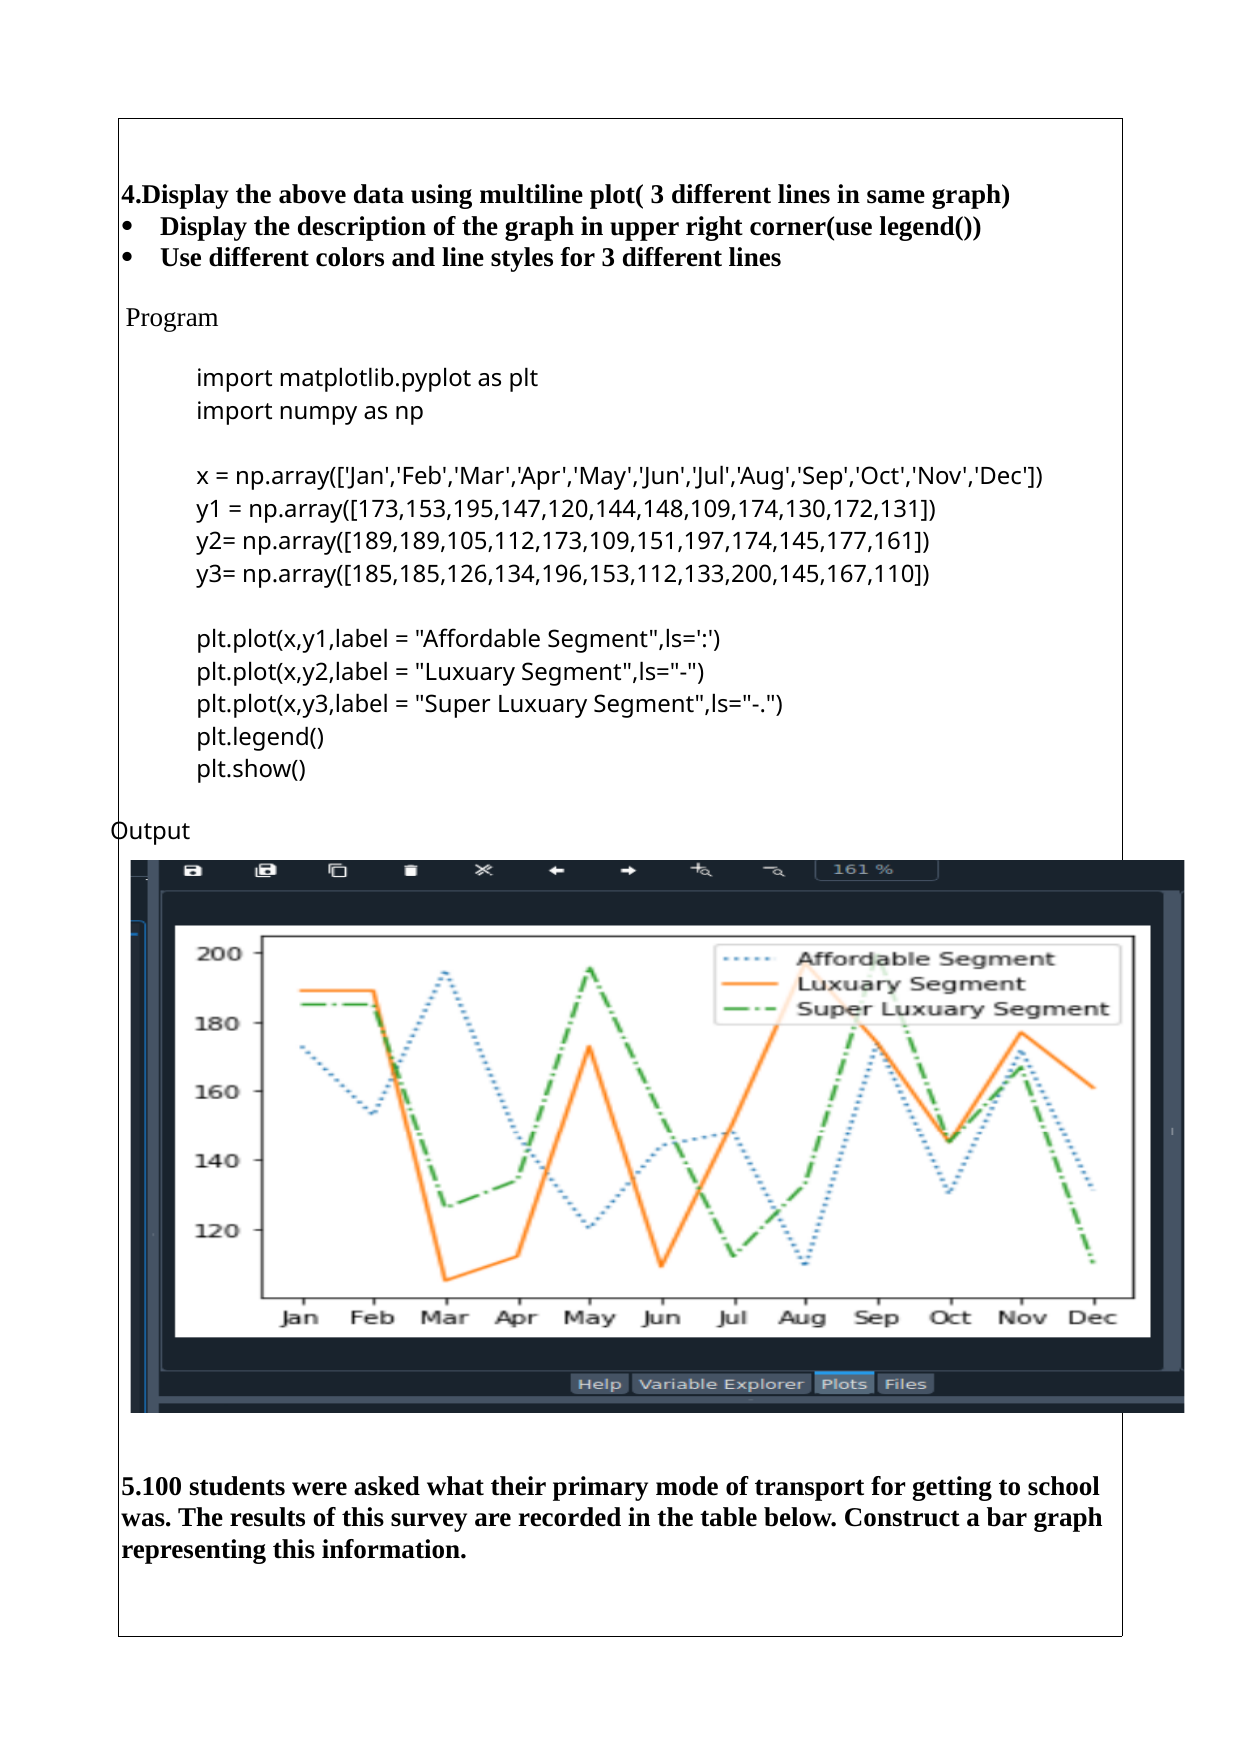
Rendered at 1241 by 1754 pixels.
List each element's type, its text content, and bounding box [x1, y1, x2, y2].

list [85, 301, 118, 332]
list y2= np.array([189,189,105,112,173,109,151,197,174,145,177,161]) [196, 524, 1119, 557]
list import numpy as np [196, 393, 1119, 426]
list 4.Display the above data using multiline plot( 3 different lines in same graph) [121, 179, 1119, 210]
list Output [85, 813, 118, 846]
list Display the description of the graph in upper right corner(use legend()) [122, 210, 1119, 241]
list plt.plot(x,y1,label = "Affordable Segment",ls=':') [196, 622, 1119, 654]
list 5.100 students were asked what their primary mode of transport for getting to school was. The results of this survey are recorded in the table below. Construct a bar graph representing this information. [121, 1470, 1119, 1564]
list plt.plot(x,y3,label = "Super Luxuary Segment",ls="-.") [196, 687, 1119, 719]
list y3= np.array([185,185,126,134,196,153,112,133,200,145,167,110]) [196, 557, 1119, 589]
list y1 = np.array([173,153,195,147,120,144,148,109,174,130,172,131]) [196, 491, 1119, 524]
list Output [119, 813, 1119, 846]
list plt.plot(x,y2,label = "Luxuary Segment",ls="-") [196, 654, 1119, 687]
list plt.show() [196, 752, 1119, 785]
list import matplotlib.pyplot as plt [196, 361, 1119, 393]
picture [946, 860, 1185, 1413]
list Use different colors and line styles for 3 different lines [122, 241, 1119, 272]
list x = np.array(['Jan','Feb','Mar','Apr','May','Jun','Jul','Aug','Sep','Oct','Nov','Dec']) [196, 459, 1119, 491]
list Program [119, 301, 1119, 332]
list plt.legend() [196, 719, 1119, 752]
